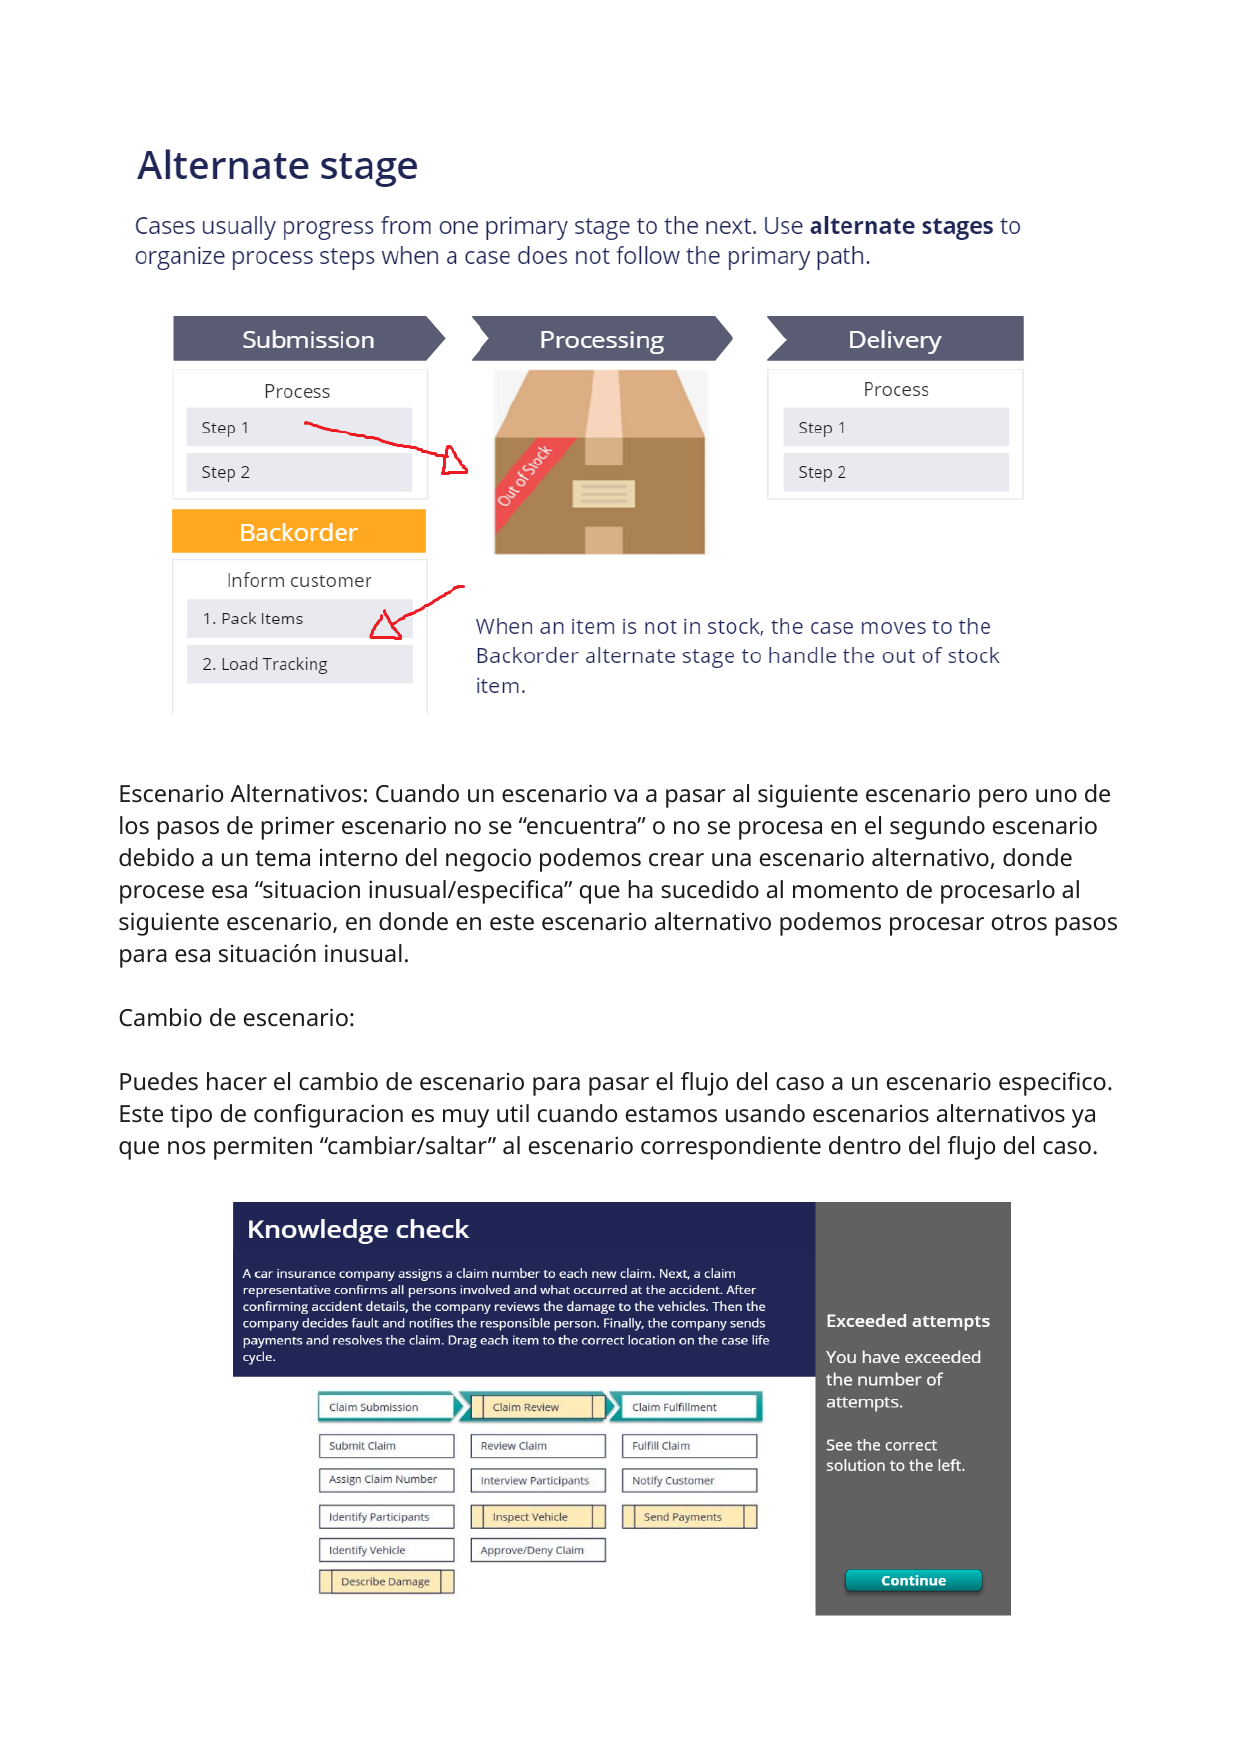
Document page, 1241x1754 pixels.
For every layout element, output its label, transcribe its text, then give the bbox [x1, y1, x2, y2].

text Cambio de escenario: [118, 1001, 1122, 1033]
text Escenario Alternativos: Cuando un escenario va a pasar al siguiente escenario pero uno de los pasos de primer escenario no se “encuentra” o no se procesa en el segundo escenario debido a un tema interno del negocio podemos crear una escenario alternativo, donde procese esa “situacion inusual/especifica” que ha sucedido al momento de procesarlo al siguiente escenario, en donde en este escenario alternativo podemos procesar otros pasos para esa situación inusual. [118, 777, 1122, 969]
text Puedes hacer el cambio de escenario para pasar el flujo del caso a un escenario especifico. Este tipo de configuracion es muy util cuando estamos usando escenarios alternativos ya que nos permiten “cambiar/saltar” al escenario correspondiente dentro del flujo del caso. [118, 1065, 1122, 1161]
